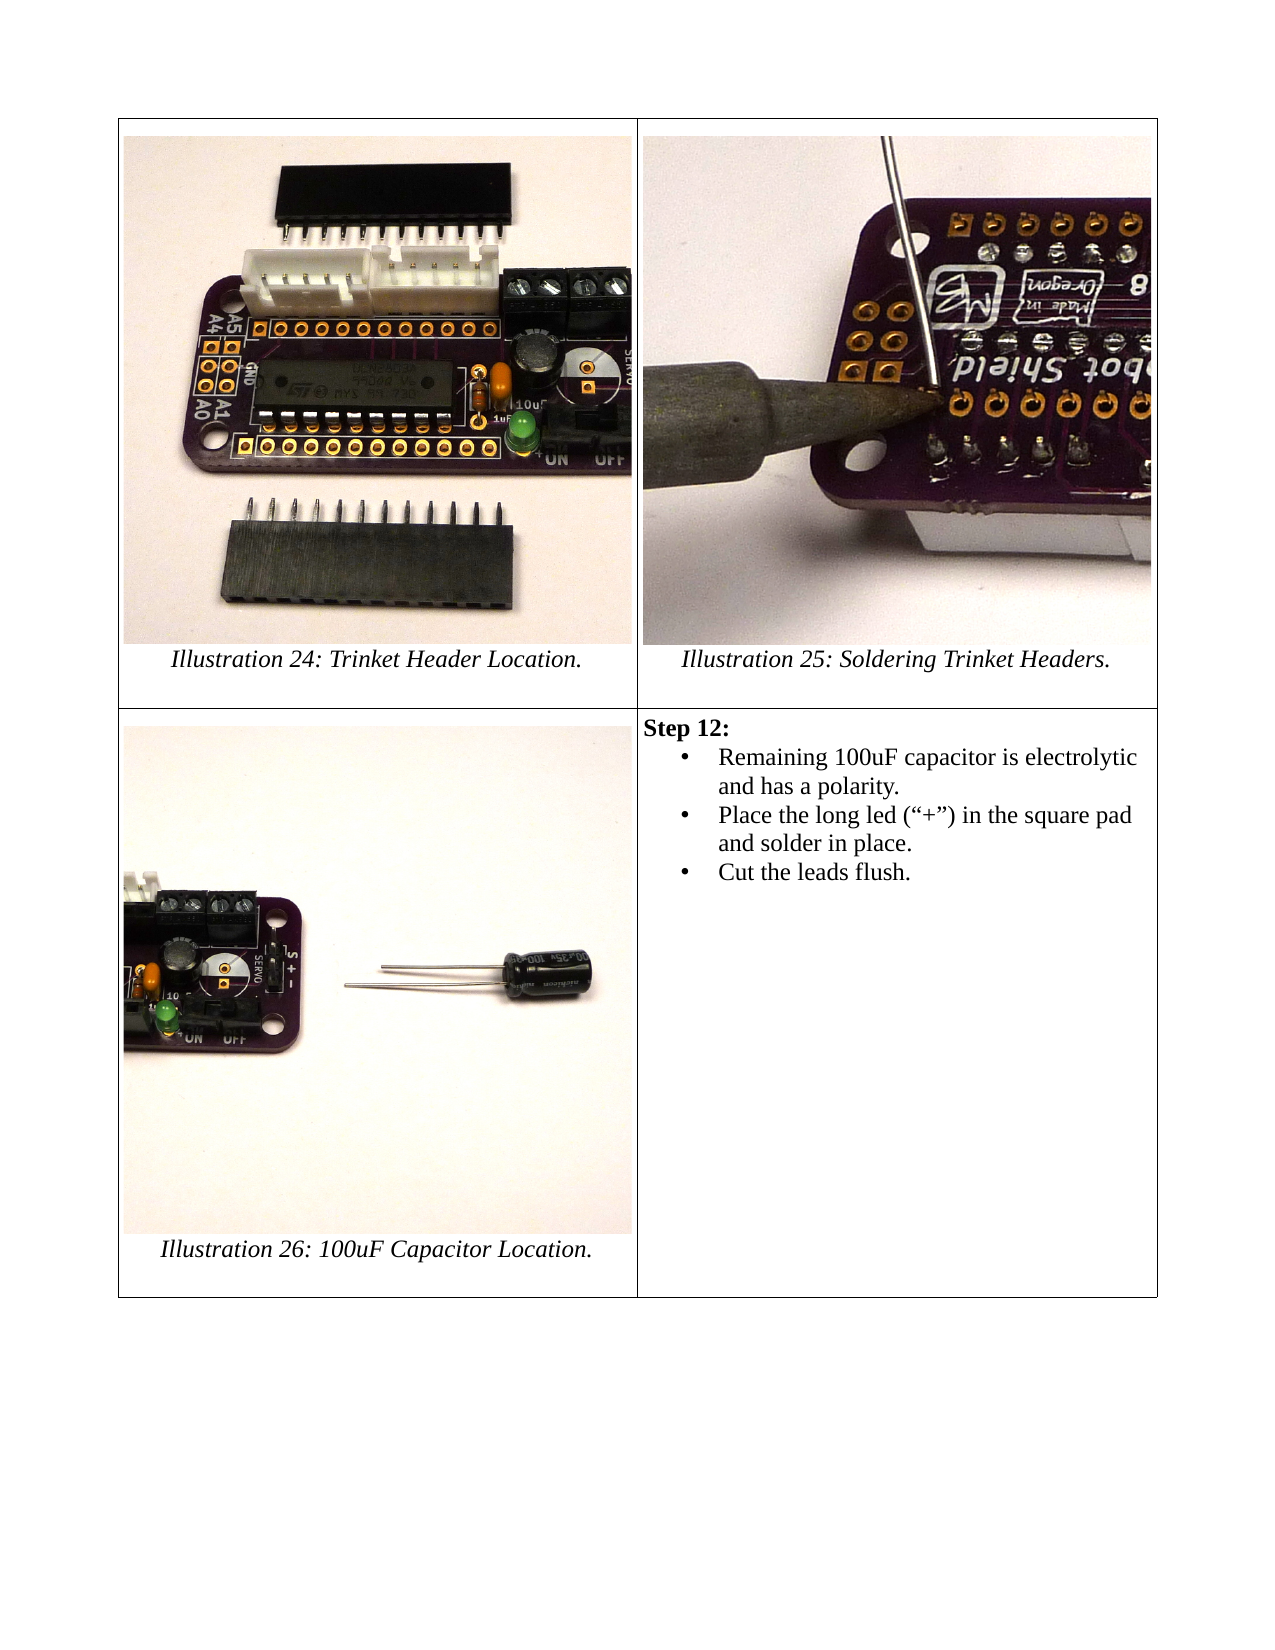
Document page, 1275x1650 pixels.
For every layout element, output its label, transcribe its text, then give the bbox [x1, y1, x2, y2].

picture [123, 136, 632, 644]
table_cell [638, 119, 1157, 708]
table_cell [119, 709, 637, 1297]
picture [123, 726, 632, 1234]
picture [643, 136, 1152, 645]
table_cell Step 12: Remaining 100uF capacitor is electrolytic and has a polarity. Place the long led (“+”) in the square pad and solder in place. Cut the leads flush. [638, 709, 1157, 1297]
table_cell [119, 119, 637, 708]
